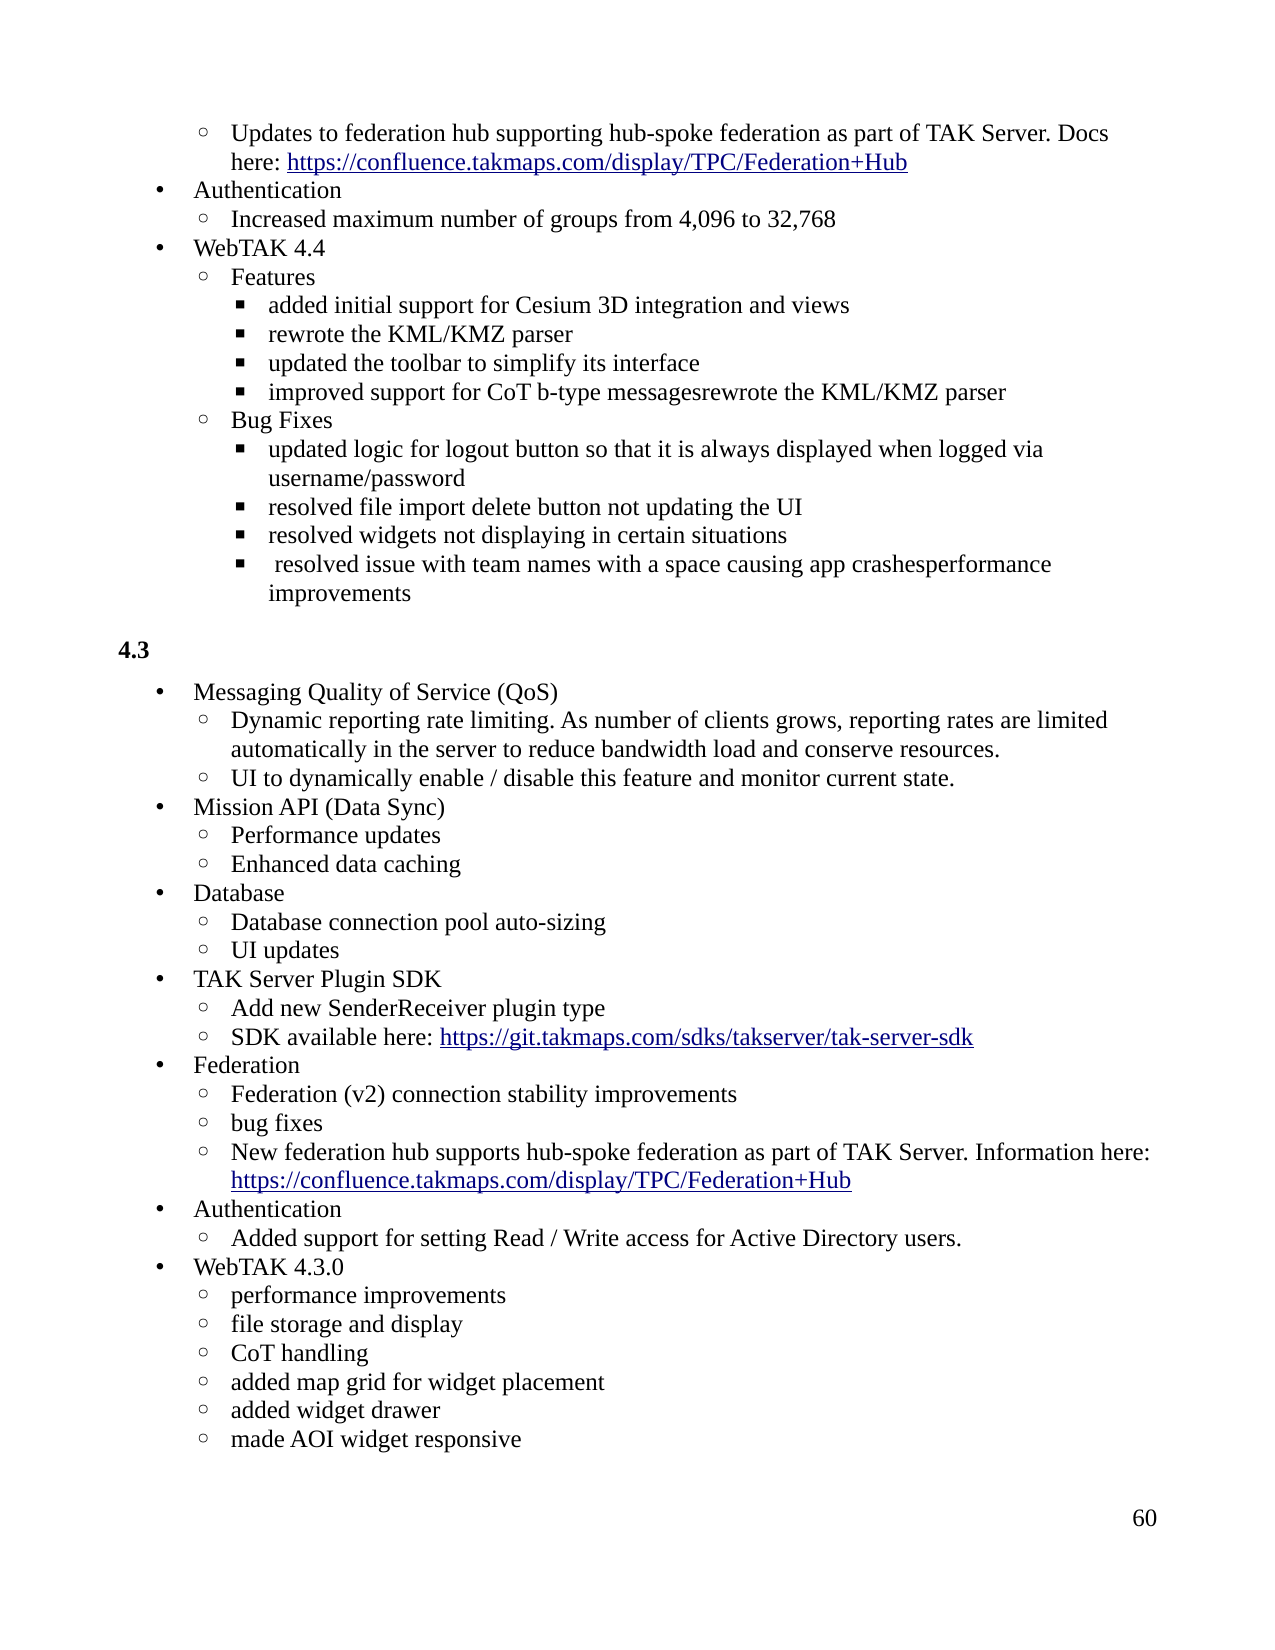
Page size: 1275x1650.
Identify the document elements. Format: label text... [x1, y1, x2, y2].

list TAK Server Plugin SDK [156, 964, 1157, 993]
list resolved issue with team names with a space causing app crashesperformance improvements [231, 549, 1157, 607]
list Authentication [156, 176, 1157, 204]
list Increased maximum number of groups from 4,096 to 32,768 [193, 204, 1157, 233]
list Enhanced data caching [193, 849, 1157, 878]
list Messaging Quality of Service (QoS) [156, 677, 1157, 706]
list Updates to federation hub supporting hub-spoke federation as part of TAK Server. Docs here: https://confluence.takmaps.com/display/TPC/Federation+Hub [193, 118, 1157, 176]
list Bug Fixes [193, 406, 1157, 434]
list added initial support for Cesium 3D integration and views [231, 291, 1157, 319]
list Federation (v2) connection stability improvements [193, 1079, 1157, 1108]
list New federation hub supports hub-spoke federation as part of TAK Server. Information here: https://confluence.takmaps.com/display/TPC/Federation+Hub [193, 1137, 1157, 1194]
list added widget drawer [193, 1396, 1157, 1424]
list Authentication [156, 1194, 1157, 1223]
list WebTAK 4.4 [156, 233, 1157, 262]
list CoT handling [193, 1338, 1157, 1367]
list Dynamic reporting rate limiting. As number of clients grows, reporting rates are limited automatically in the server to reduce bandwidth load and conserve resources. [193, 706, 1157, 763]
list updated the toolbar to simplify its interface [231, 348, 1157, 377]
list Federation [156, 1051, 1157, 1079]
list made AOI widget responsive [193, 1424, 1157, 1453]
list performance improvements [193, 1281, 1157, 1309]
list WebTAK 4.3.0 [156, 1252, 1157, 1281]
list resolved widgets not displaying in certain situations [231, 521, 1157, 549]
text 4.3 [118, 636, 1157, 664]
list SDK available here: https://git.takmaps.com/sdks/takserver/tak-server-sdk [193, 1022, 1157, 1051]
list rewrote the KML/KMZ parser [231, 319, 1157, 348]
list Add new SenderReceiver plugin type [193, 993, 1157, 1022]
list improved support for CoT b-type messagesrewrote the KML/KMZ parser [231, 377, 1157, 406]
list file storage and display [193, 1309, 1157, 1338]
list Added support for setting Read / Write access for Active Directory users. [193, 1223, 1157, 1252]
list Performance updates [193, 821, 1157, 849]
list Database connection pool auto-sizing [193, 907, 1157, 936]
list updated logic for logout button so that it is always displayed when logged via username/password [231, 434, 1157, 492]
list bug fixes [193, 1108, 1157, 1137]
list UI updates [193, 936, 1157, 964]
list Database [156, 878, 1157, 907]
list UI to dynamically enable / disable this feature and monitor current state. [193, 763, 1157, 792]
list resolved file import delete button not updating the UI [231, 492, 1157, 521]
list Mission API (Data Sync) [156, 792, 1157, 821]
list added map grid for widget placement [193, 1367, 1157, 1396]
list Features [193, 262, 1157, 291]
